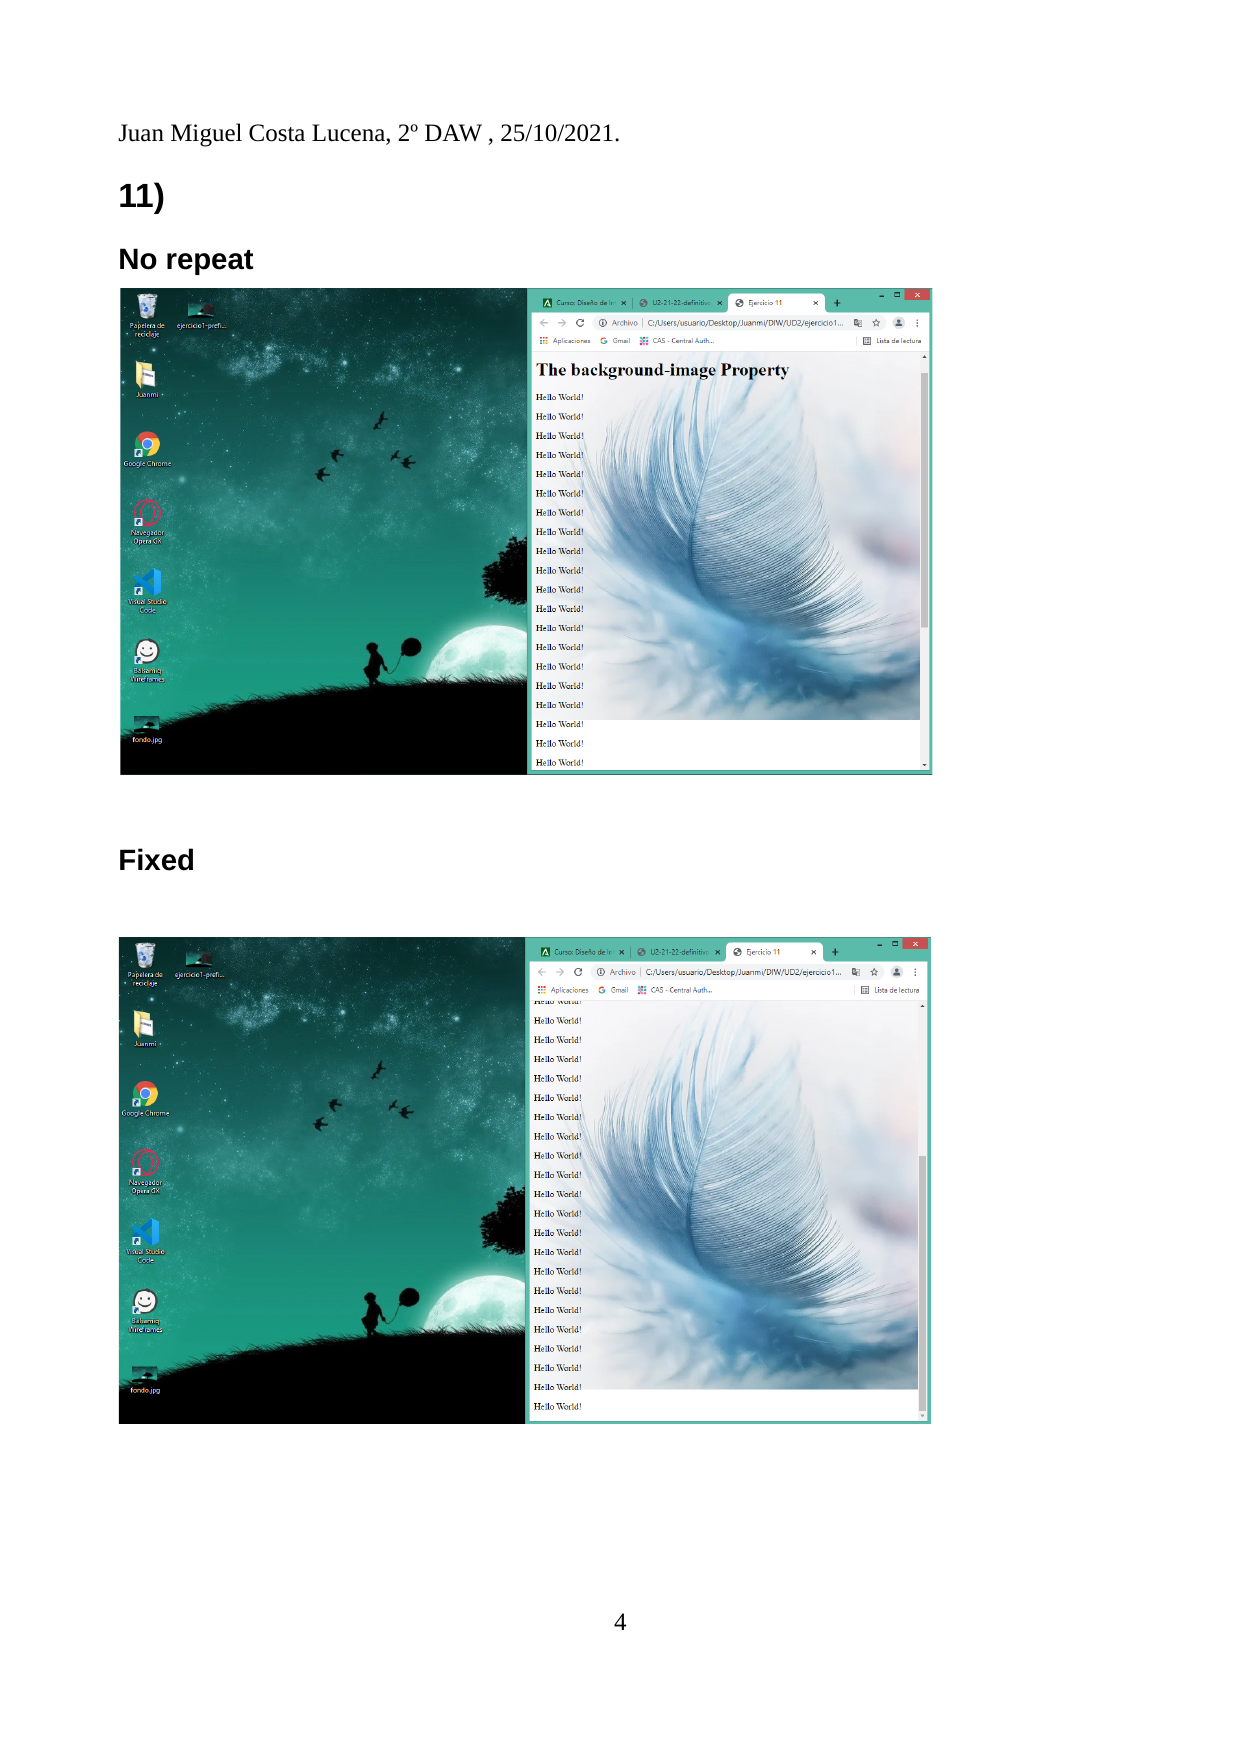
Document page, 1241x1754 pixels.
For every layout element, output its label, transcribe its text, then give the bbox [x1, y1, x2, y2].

subtitle Fixed [118, 843, 1122, 876]
subtitle No repeat [118, 242, 1122, 276]
picture [120, 288, 933, 775]
picture [118, 937, 931, 1424]
subtitle 11) [118, 176, 1122, 215]
